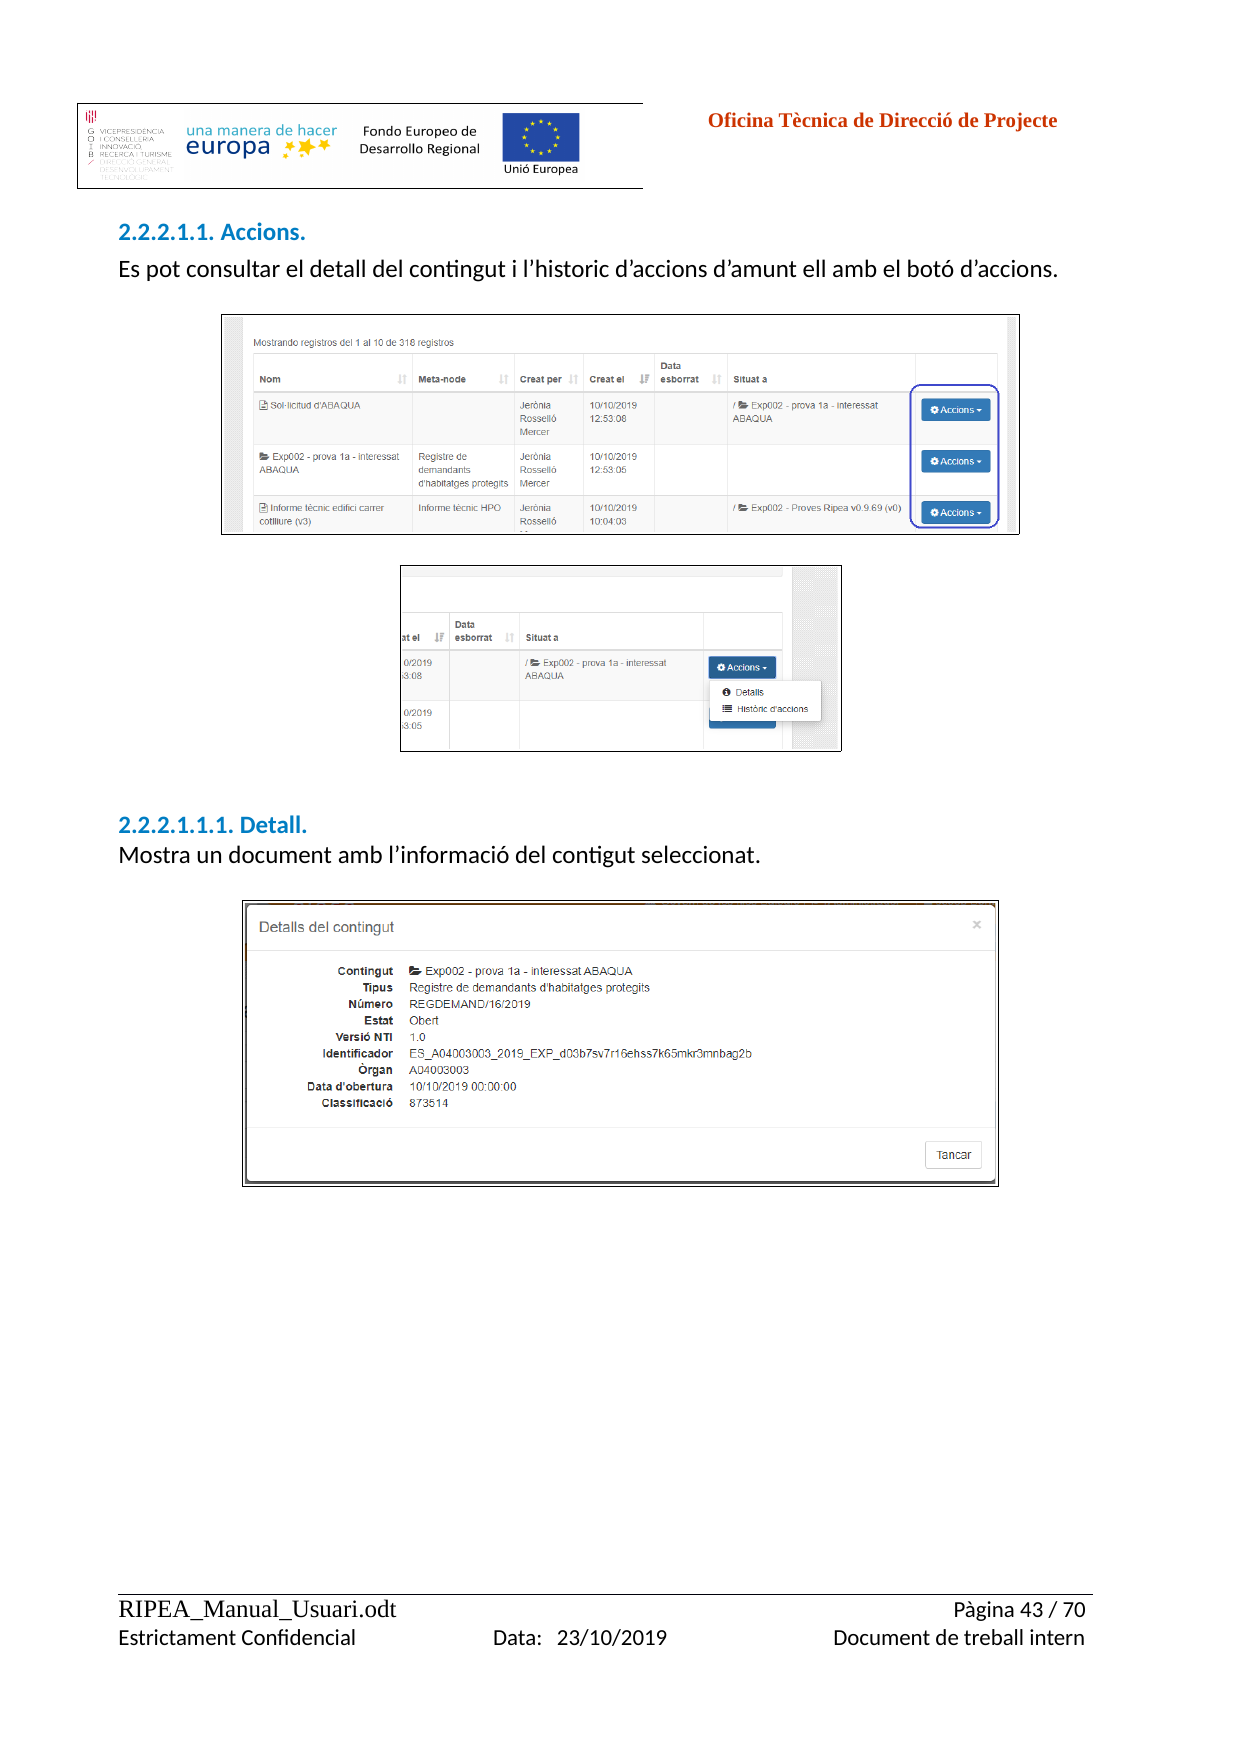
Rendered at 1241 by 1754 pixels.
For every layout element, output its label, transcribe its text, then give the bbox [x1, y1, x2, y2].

picture [244, 903, 996, 1184]
picture [82, 108, 178, 182]
text Mostra un document amb l’informació del contigut seleccionat. [118, 839, 1122, 870]
subtitle 2.2.2.1.1. Accions. [118, 216, 1122, 247]
picture [402, 567, 838, 749]
text Es pot consultar el detall del contingut i l’historic d’accions d’amunt ell amb el botó d’accions. [118, 253, 1122, 284]
picture [184, 108, 585, 182]
subtitle 2.2.2.1.1.1. Detall. [118, 809, 1122, 839]
picture [224, 317, 1016, 532]
